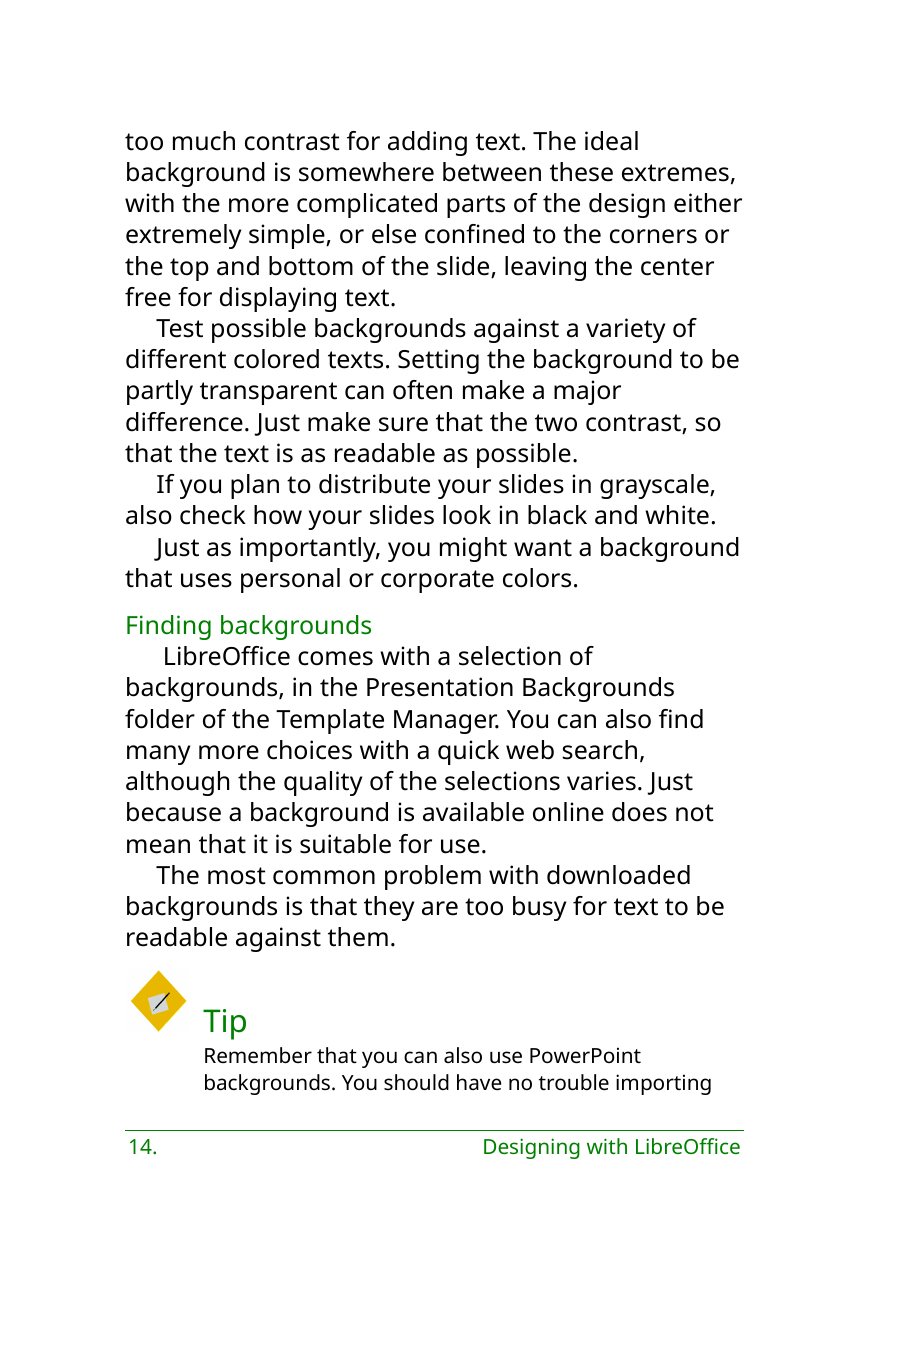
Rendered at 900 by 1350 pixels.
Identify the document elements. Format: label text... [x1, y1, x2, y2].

text Just as importantly, you might want a background that uses personal or corporate colors. [125, 531, 744, 594]
text The most common problem with downloaded backgrounds is that they are too busy for text to be readable against them. [125, 859, 744, 953]
text too much contrast for adding text. The ideal background is somewhere between these extremes, with the more complicated parts of the design either extremely simple, or else confined to the corners or the top and bottom of the slide, leaving the center free for displaying text. [125, 125, 744, 312]
text If you plan to distribute your slides in grayscale, also check how your slides look in black and white. [125, 469, 744, 531]
subtitle Finding backgrounds [125, 609, 744, 641]
list Tip [125, 969, 744, 1041]
text LibreOffice comes with a selection of backgrounds, in the Presentation Backgrounds folder of the Template Manager. You can also find many more choices with a quick web search, although the quality of the selections varies. Just because a background is available online does not mean that it is suitable for use. [125, 641, 744, 859]
text Remember that you can also use PowerPoint backgrounds. You should have no trouble importing [203, 1041, 744, 1096]
text Test possible backgrounds against a variety of different colored texts. Setting the background to be partly transparent can often make a major difference. Just make sure that the two contrast, so that the text is as readable as possible. [125, 312, 744, 469]
picture [126, 969, 189, 1033]
